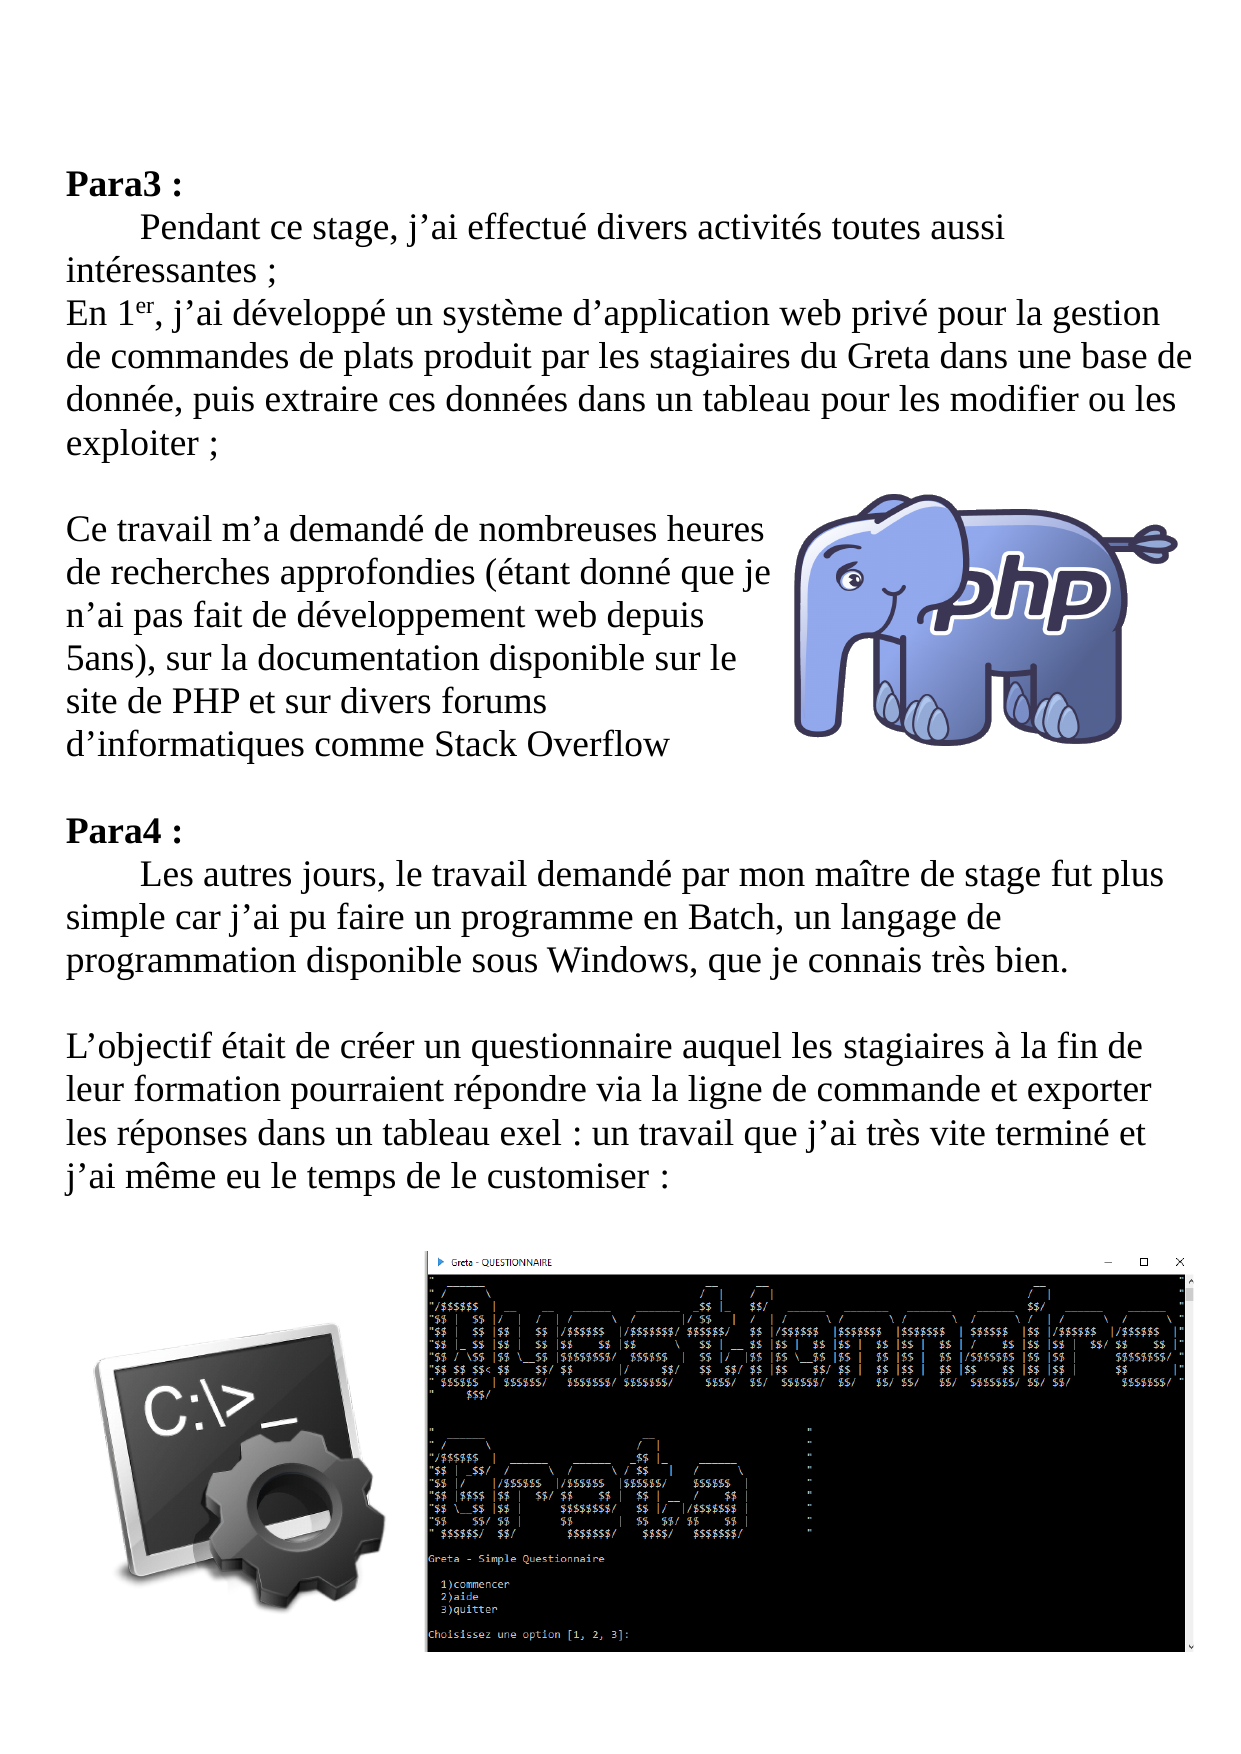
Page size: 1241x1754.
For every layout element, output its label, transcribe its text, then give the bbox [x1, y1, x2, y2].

text Para3 : [66, 161, 1200, 204]
picture [85, 1316, 392, 1623]
text Ce travail m’a demandé de nombreuses heures de recherches approfondies (étant donné que je n’ai pas fait de développement web depuis 5ans), sur la documentation disponible sur le site de PHP et sur divers forums d’informatiques comme Stack Overflow [66, 506, 790, 765]
picture [424, 1251, 1194, 1652]
picture [790, 433, 1182, 807]
text Les autres jours, le travail demandé par mon maître de stage fut plus simple car j’ai pu faire un programme en Batch, un langage de programmation disponible sous Windows, que je connais très bien. [66, 851, 1200, 981]
text Pendant ce stage, j’ai effectué divers activités toutes aussi intéressantes ; [66, 204, 1200, 291]
text L’objectif était de créer un questionnaire auquel les stagiaires à la fin de leur formation pourraient répondre via la ligne de commande et exporter les réponses dans un tableau exel : un travail que j’ai très vite terminé et j’ai même eu le temps de le customiser : [66, 1024, 1200, 1196]
text Para4 : [66, 808, 1200, 851]
text En 1er, j’ai développé un système d’application web privé pour la gestion de commandes de plats produit par les stagiaires du Greta dans une base de donnée, puis extraire ces données dans un tableau pour les modifier ou les exploiter ; [66, 291, 1200, 463]
